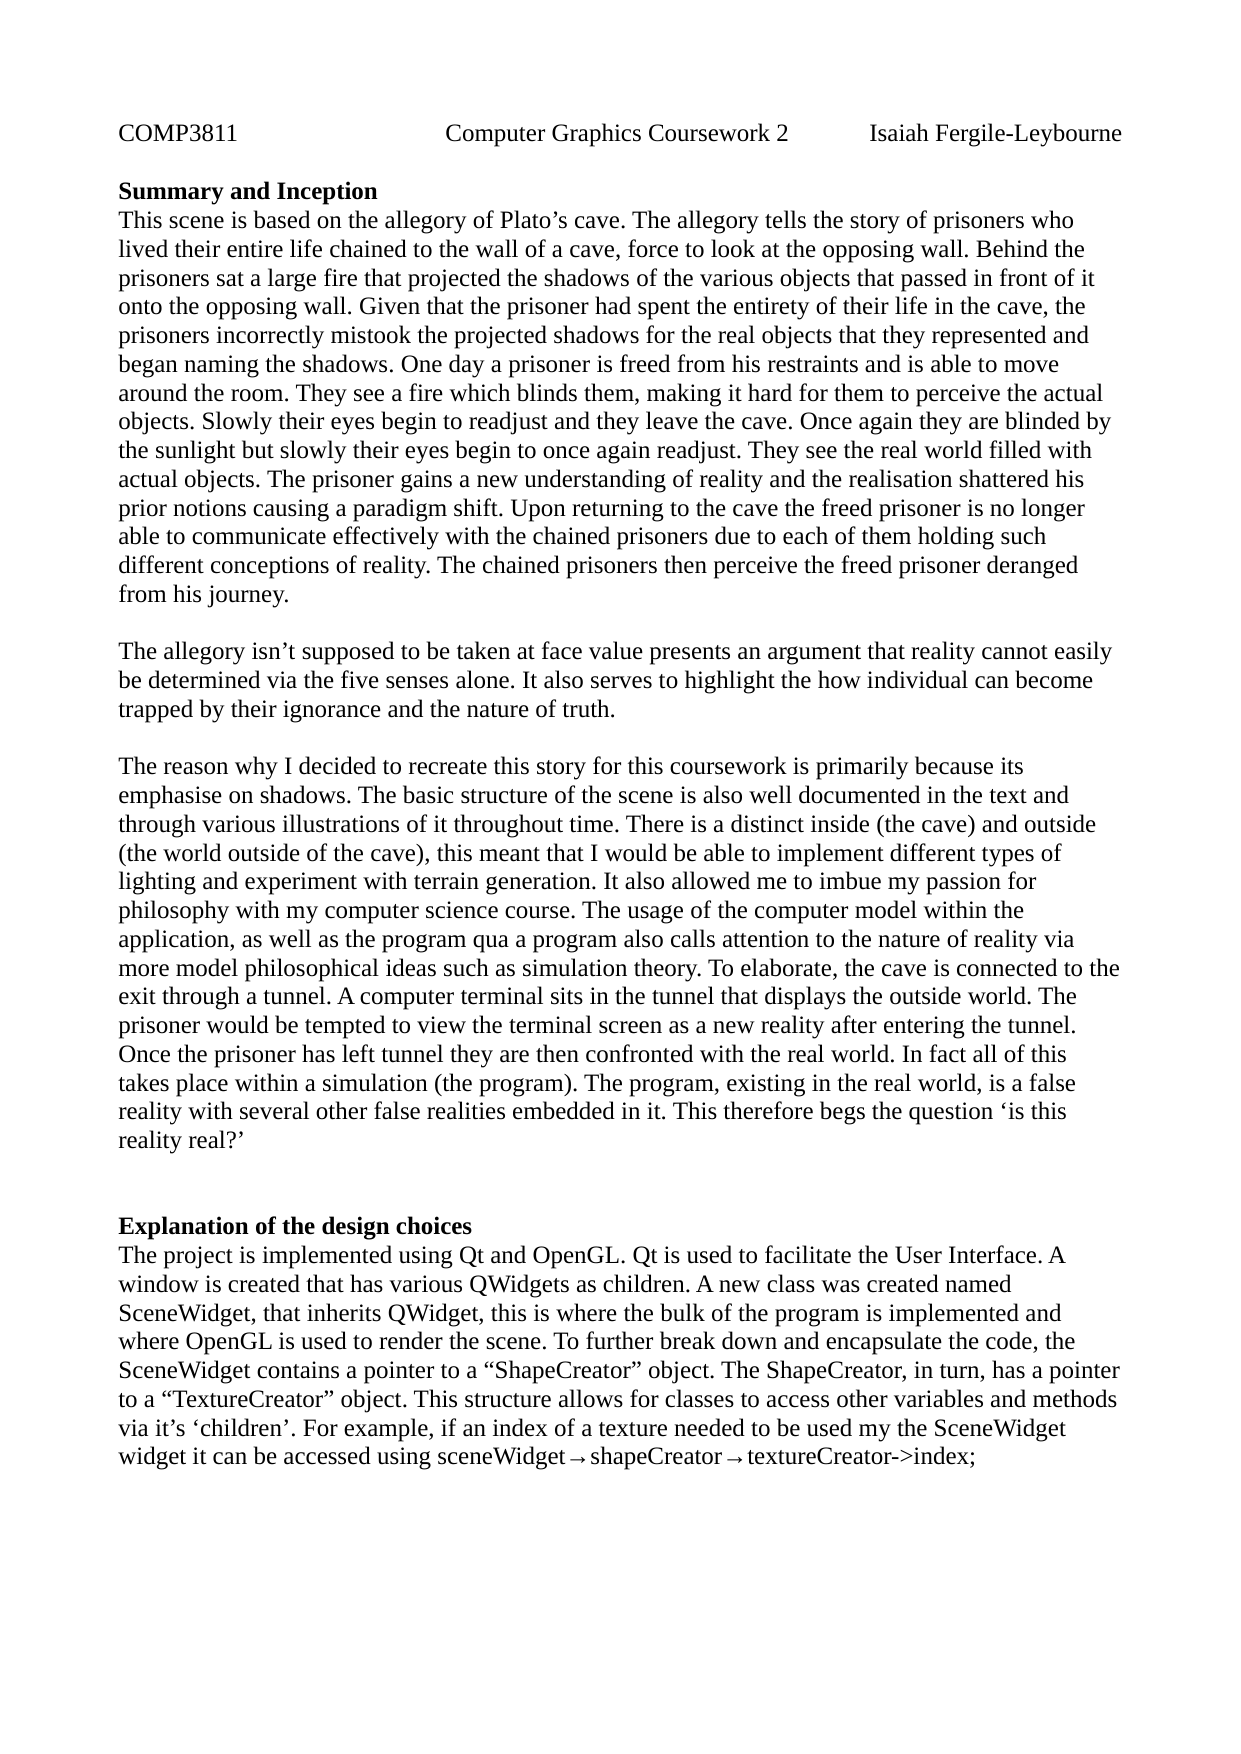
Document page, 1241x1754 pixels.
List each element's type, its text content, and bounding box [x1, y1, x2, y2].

text Summary and Inception [118, 176, 1122, 205]
text The project is implemented using Qt and OpenGL. Qt is used to facilitate the User Interface. A window is created that has various QWidgets as children. A new class was created named SceneWidget, that inherits QWidget, this is where the bulk of the program is implemented and where OpenGL is used to render the scene. To further break down and encapsulate the code, the SceneWidget contains a pointer to a “ShapeCreator” object. The ShapeCreator, in turn, has a pointer to a “TextureCreator” object. This structure allows for classes to access other variables and methods via it’s ‘children’. For example, if an index of a texture needed to be used my the SceneWidget widget it can be accessed using sceneWidget→shapeCreator→textureCreator->index; [118, 1240, 1122, 1470]
text This scene is based on the allegory of Plato’s cave. The allegory tells the story of prisoners who lived their entire life chained to the wall of a cave, force to look at the opposing wall. Behind the prisoners sat a large fire that projected the shadows of the various objects that passed in front of it onto the opposing wall. Given that the prisoner had spent the entirety of their life in the cave, the prisoners incorrectly mistook the projected shadows for the real objects that they represented and began naming the shadows. One day a prisoner is freed from his restraints and is able to move around the room. They see a fire which blinds them, making it hard for them to perceive the actual objects. Slowly their eyes begin to readjust and they leave the cave. Once again they are blinded by the sunlight but slowly their eyes begin to once again readjust. They see the real world filled with actual objects. The prisoner gains a new understanding of reality and the realisation shattered his prior notions causing a paradigm shift. Upon returning to the cave the freed prisoner is no longer able to communicate effectively with the chained prisoners due to each of them holding such different conceptions of reality. The chained prisoners then perceive the freed prisoner deranged from his journey. The allegory isn’t supposed to be taken at face value presents an argument that reality cannot easily be determined via the five senses alone. It also serves to highlight the how individual can become trapped by their ignorance and the nature of truth. The reason why I decided to recreate this story for this coursework is primarily because its emphasise on shadows. The basic structure of the scene is also well documented in the text and through various illustrations of it throughout time. There is a distinct inside (the cave) and outside (the world outside of the cave), this meant that I would be able to implement different types of lighting and experiment with terrain generation. It also allowed me to imbue my passion for philosophy with my computer science course. The usage of the computer model within the application, as well as the program qua a program also calls attention to the nature of reality via more model philosophical ideas such as simulation theory. To elaborate, the cave is connected to the exit through a tunnel. A computer terminal sits in the tunnel that displays the outside world. The prisoner would be tempted to view the terminal screen as a new reality after entering the tunnel. Once the prisoner has left tunnel they are then confronted with the real world. In fact all of this takes place within a simulation (the program). The program, existing in the real world, is a false reality with several other false realities embedded in it. This therefore begs the question ‘is this reality real?’ [118, 205, 1122, 1154]
text Explanation of the design choices [118, 1211, 1122, 1240]
